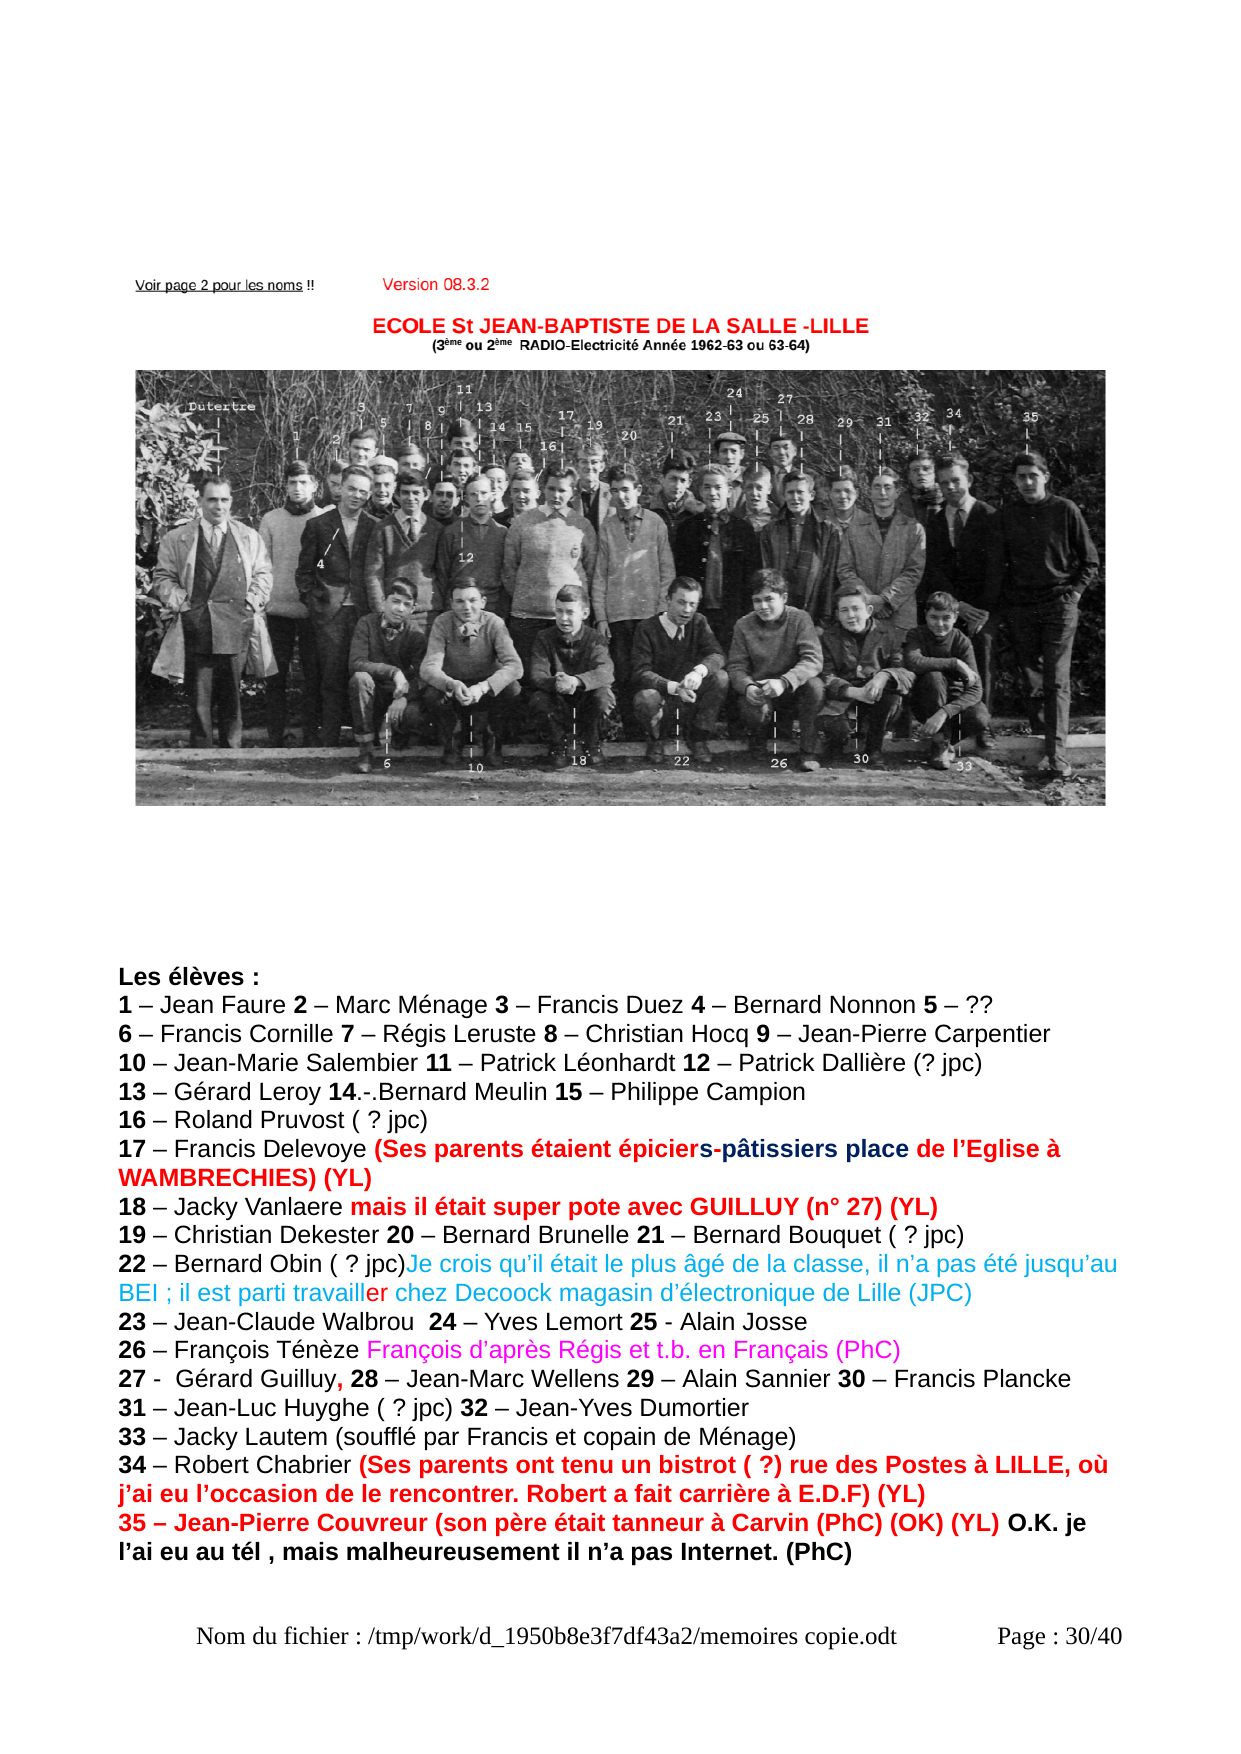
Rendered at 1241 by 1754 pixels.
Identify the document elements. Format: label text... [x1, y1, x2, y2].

text 19 – Christian Dekester 20 – Bernard Brunelle 21 – Bernard Bouquet ( ? jpc) [118, 1220, 1122, 1249]
text [118, 247, 1122, 252]
text 31 – Jean-Luc Huyghe ( ? jpc) 32 – Jean-Yves Dumortier [118, 1393, 1122, 1422]
text 26 – François Ténèze François d’après Régis et t.b. en Français (PhC) [118, 1335, 1122, 1364]
text 13 – Gérard Leroy 14.-.Bernard Meulin 15 – Philippe Campion [118, 1077, 1122, 1105]
text 33 – Jacky Lautem (soufflé par Francis et copain de Ménage) [118, 1422, 1122, 1450]
text 10 – Jean-Marie Salembier 11 – Patrick Léonhardt 12 – Patrick Dallière (? jpc) [118, 1048, 1122, 1077]
text 34 – Robert Chabrier (Ses parents ont tenu un bistrot ( ?) rue des Postes à LILLE, où j’ai eu l’occasion de le rencontrer. Robert a fait carrière à E.D.F) (YL) [118, 1450, 1122, 1508]
text 23 – Jean-Claude Walbrou 24 – Yves Lemort 25 - Alain Josse [118, 1307, 1122, 1335]
text 17 – Francis Delevoye (Ses parents étaient épiciers-pâtissiers place de l’Eglise à WAMBRECHIES) (YL) [118, 1134, 1122, 1192]
text 35 – Jean-Pierre Couvreur (son père était tanneur à Carvin (PhC) (OK) (YL) O.K. je l’ai eu au tél , mais malheureusement il n’a pas Internet. (PhC) [118, 1508, 1122, 1565]
text 16 – Roland Pruvost ( ? jpc) [118, 1105, 1122, 1134]
text 22 – Bernard Obin ( ? jpc)Je crois qu’il était le plus âgé de la classe, il n’a pas été jusqu’au BEI ; il est parti travailler chez Decoock magasin d’électronique de Lille (JPC) [118, 1249, 1122, 1307]
text Les élèves : [118, 962, 1122, 990]
text 27 - Gérard Guilluy, 28 – Jean-Marc Wellens 29 – Alain Sannier 30 – Francis Plancke [118, 1364, 1122, 1393]
text 6 – Francis Cornille 7 – Régis Leruste 8 – Christian Hocq 9 – Jean-Pierre Carpentier [118, 1019, 1122, 1048]
text 18 – Jacky Vanlaere mais il était super pote avec GUILLUY (n° 27) (YL) [118, 1192, 1122, 1220]
text 1 – Jean Faure 2 – Marc Ménage 3 – Francis Duez 4 – Bernard Nonnon 5 – ?? [118, 990, 1122, 1019]
